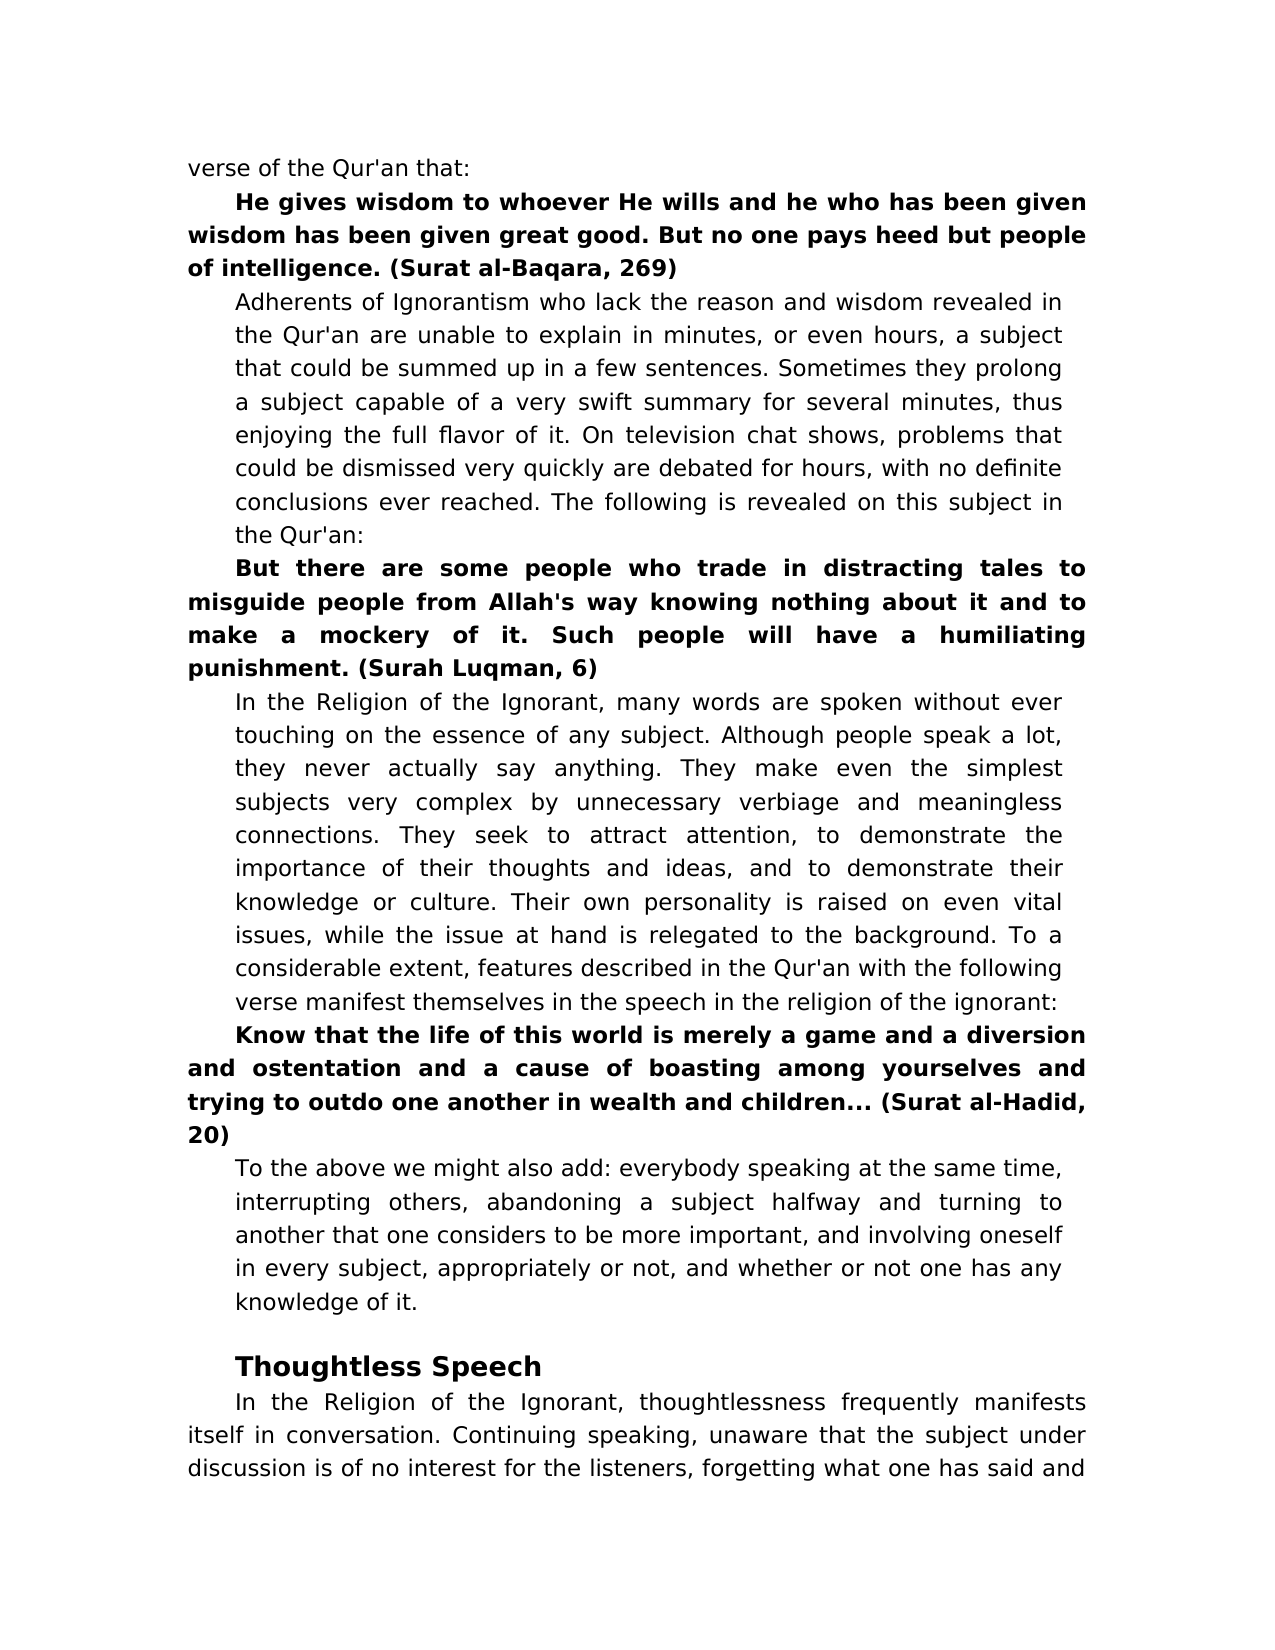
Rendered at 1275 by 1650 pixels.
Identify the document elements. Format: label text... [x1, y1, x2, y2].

text Adherents of Ignorantism who lack the reason and wisdom revealed in the Qur'an are unable to explain in minutes, or even hours, a subject that could be summed up in a few sentences. Sometimes they prolong a subject capable of a very swift summary for several minutes, thus enjoying the full flavor of it. On television chat shows, problems that could be dismissed very quickly are debated for hours, with no definite conclusions ever reached. The following is revealed on this subject in the Qur'an: [235, 283, 1064, 550]
text Know that the life of this world is merely a game and a diversion and ostentation and a cause of boasting among yourselves and trying to outdo one another in wealth and children... (Surat al-Hadid, 20) [187, 1017, 1087, 1150]
text In the Religion of the Ignorant, many words are spoken without ever touching on the essence of any subject. Although people speak a lot, they never actually say anything. They make even the simplest subjects very complex by unnecessary verbiage and meaningless connections. They seek to attract attention, to demonstrate the importance of their thoughts and ideas, and to demonstrate their knowledge or culture. Their own personality is raised on even vital issues, while the issue at hand is relegated to the background. To a considerable extent, features described in the Qur'an with the following verse manifest themselves in the speech in the religion of the ignorant: [235, 683, 1064, 1017]
text To the above we might also add: everybody speaking at the same time, interrupting others, abandoning a subject halfway and turning to another that one considers to be more important, and involving oneself in every subject, appropriately or not, and whether or not one has any knowledge of it. [235, 1150, 1064, 1317]
text But there are some people who trade in distracting tales to misguide people from Allah's way knowing nothing about it and to make a mockery of it. Such people will have a humiliating punishment. (Surah Luqman, 6) [187, 550, 1087, 683]
text He gives wisdom to whoever He wills and he who has been given wisdom has been given great good. But no one pays heed but people of intelligence. (Surat al-Baqara, 269) [187, 183, 1087, 283]
text Thoughtless Speech [187, 1350, 1087, 1383]
text verse of the Qur'an that: [187, 150, 1087, 183]
text In the Religion of the Ignorant, thoughtlessness frequently manifests itself in conversation. Continuing speaking, unaware that the subject under discussion is of no interest for the listeners, forgetting what one has said and [187, 1383, 1087, 1483]
